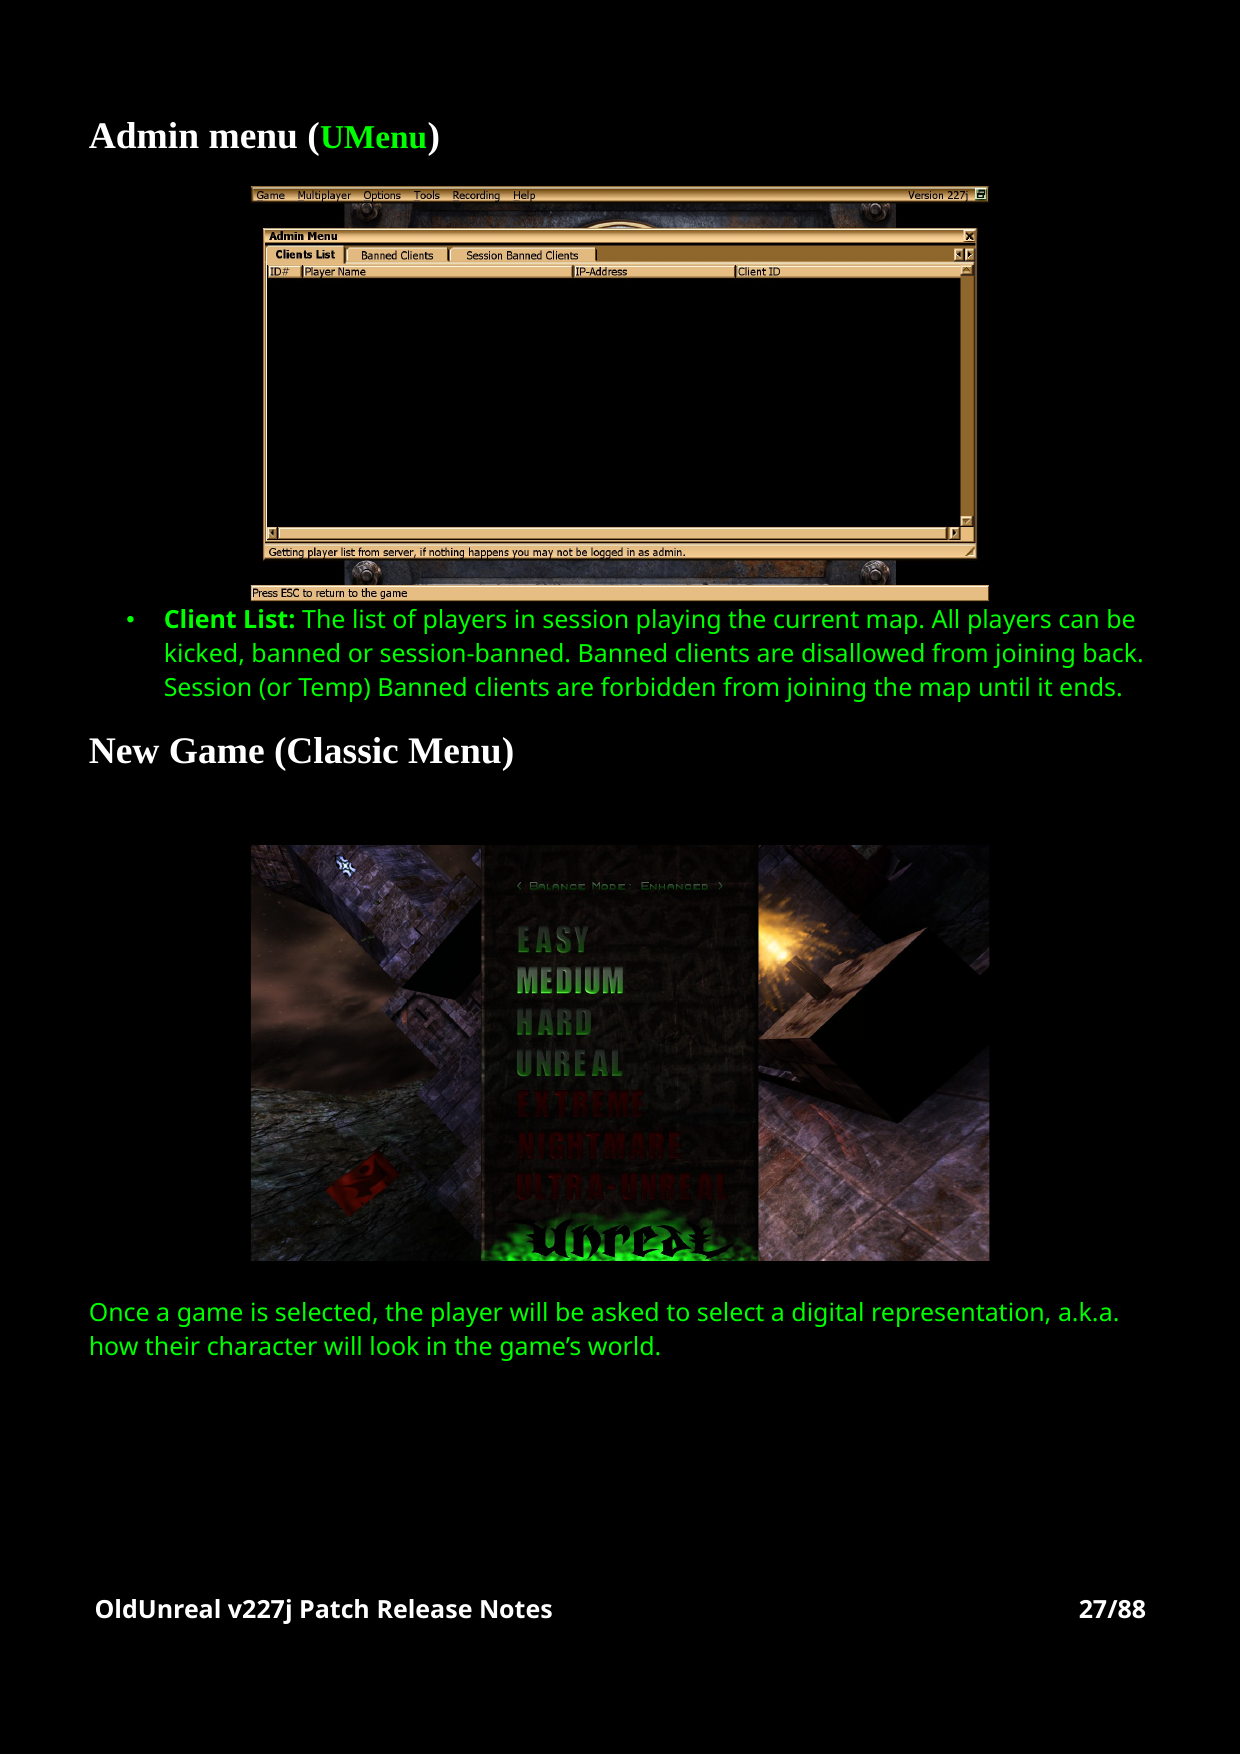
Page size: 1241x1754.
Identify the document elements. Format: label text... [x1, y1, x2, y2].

subtitle New Game (Classic Menu) [88, 728, 1152, 772]
picture [250, 845, 990, 1261]
subtitle Admin menu (UMenu) [88, 113, 1152, 157]
list Client List: The list of players in session playing the current map. All players can be kicked, banned or session-banned. Banned clients are disallowed from joining back. Session (or Temp) Banned clients are forbidden from joining the map until it ends. [126, 186, 1152, 703]
picture [250, 186, 990, 602]
text Once a game is selected, the player will be asked to select a digital representation, a.k.a. how their character will look in the game’s world. [88, 1294, 1152, 1363]
